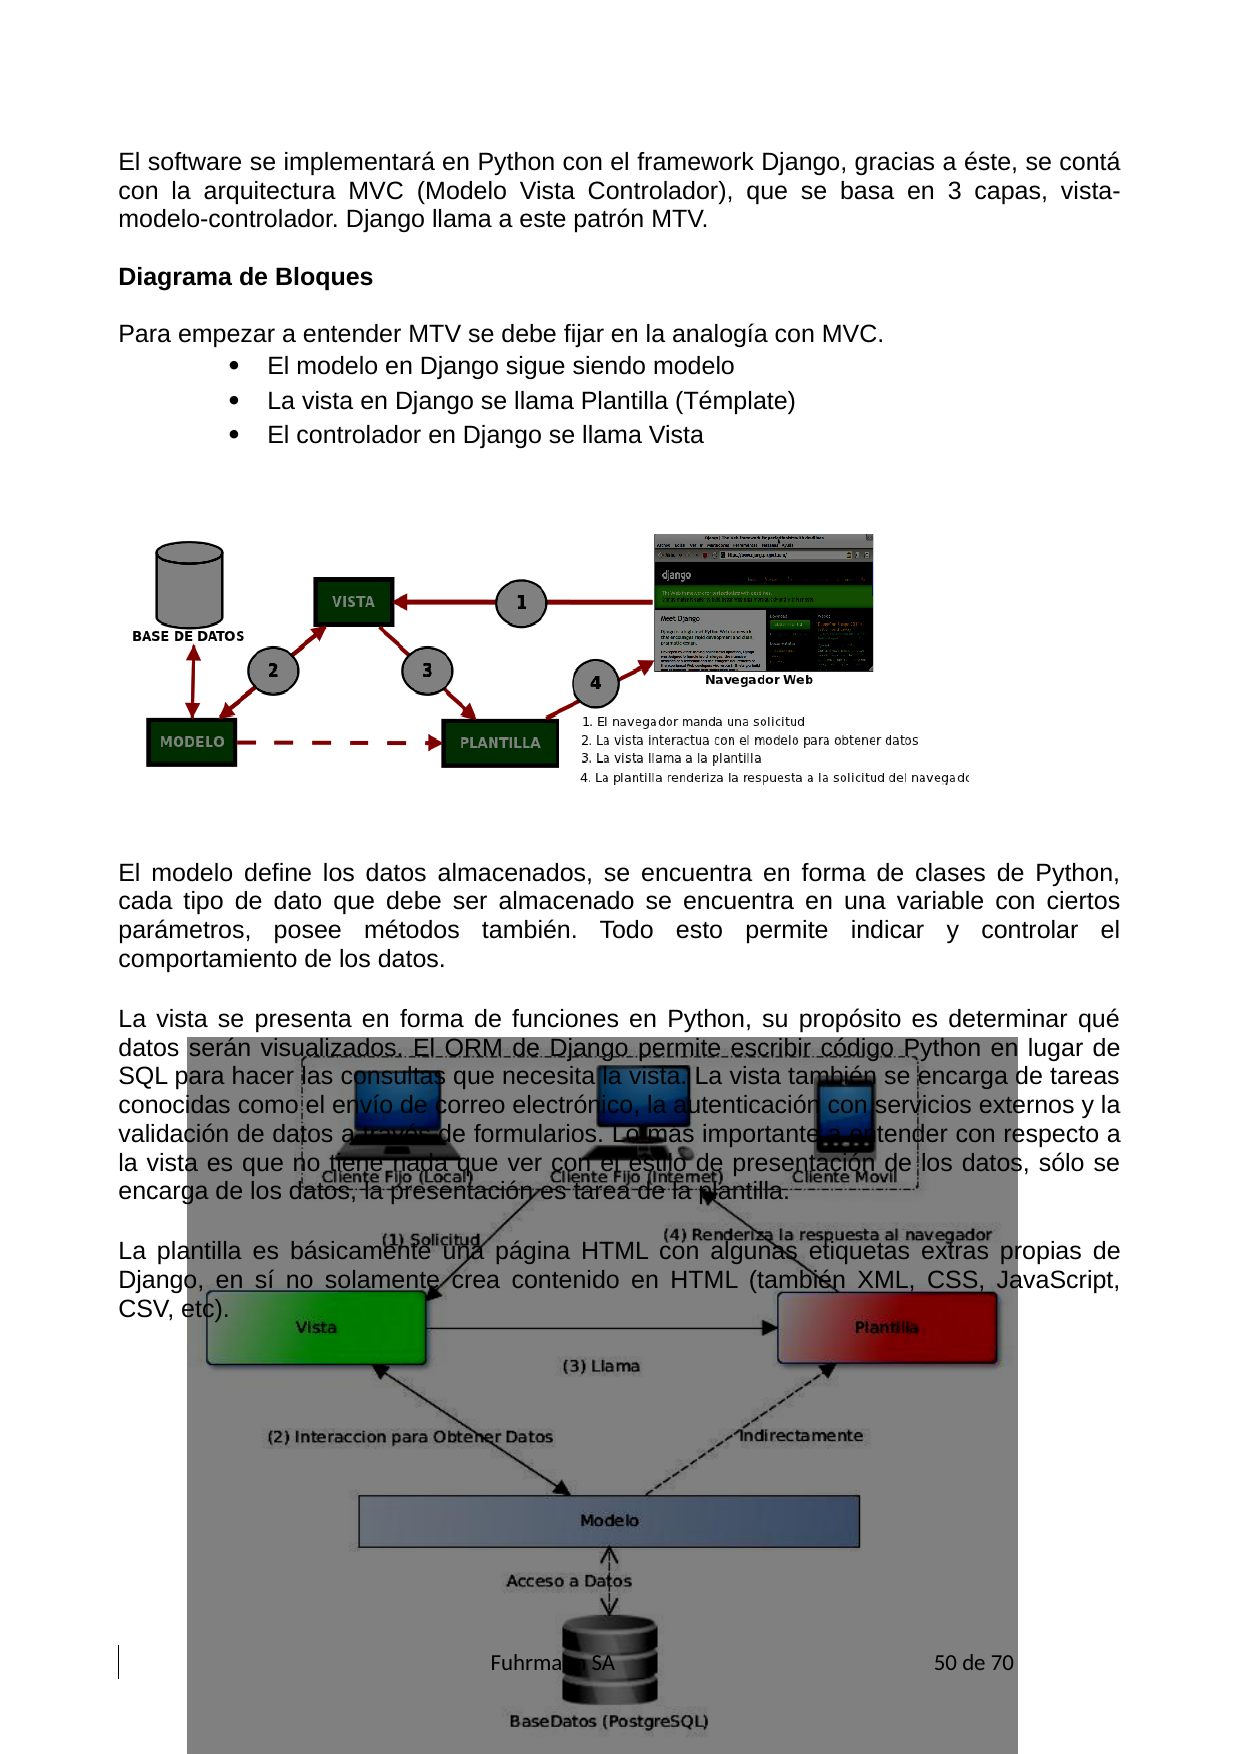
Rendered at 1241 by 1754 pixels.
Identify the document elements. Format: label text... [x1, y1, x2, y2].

text Para empezar a entender MTV se debe fijar en la analogía con MVC. [118, 319, 1122, 348]
list El controlador en Django se llama Vista [229, 420, 1122, 449]
list La vista en Django se llama Plantilla (Témplate) [229, 386, 1122, 414]
subtitle La vista se presenta en forma de funciones en Python, su propósito es determinar qué datos serán visualizados. El ORM de Django permite escribir código Python en lugar de SQL para hacer las consultas que necesita la vista. La vista también se encarga de tareas conocidas como el envío de correo electrónico, la autenticación con servicios externos y la validación de datos a través de formularios. Lo más importante a entender con respecto a la vista es que no tiene nada que ver con el estilo de presentación de los datos, sólo se encarga de los datos, la presentación es tarea de la plantilla. [118, 1004, 1122, 1205]
subtitle La plantilla es básicamente una página HTML con algunas etiquetas extras propias de Django, en sí no solamente crea contenido en HTML (también XML, CSS, JavaScript, CSV, etc). [118, 1236, 187, 1323]
text El software se implementará en Python con el framework Django, gracias a éste, se contá con la arquitectura MVC (Modelo Vista Controlador), que se basa en 3 capas, vista-modelo-controlador. Django llama a este patrón MTV. [118, 147, 1122, 233]
list El modelo en Django sigue siendo modelo [229, 351, 1122, 380]
subtitle El modelo define los datos almacenados, se encuentra en forma de clases de Python, cada tipo de dato que debe ser almacenado se encuentra en una variable con ciertos parámetros, posee métodos también. Todo esto permite indicar y controlar el comportamiento de los datos. [118, 858, 1122, 973]
subtitle La plantilla es básicamente una página HTML con algunas etiquetas extras propias de Django, en sí no solamente crea contenido en HTML (también XML, CSS, JavaScript, CSV, etc). [1018, 1236, 1122, 1323]
text Diagrama de Bloques [118, 262, 1122, 291]
